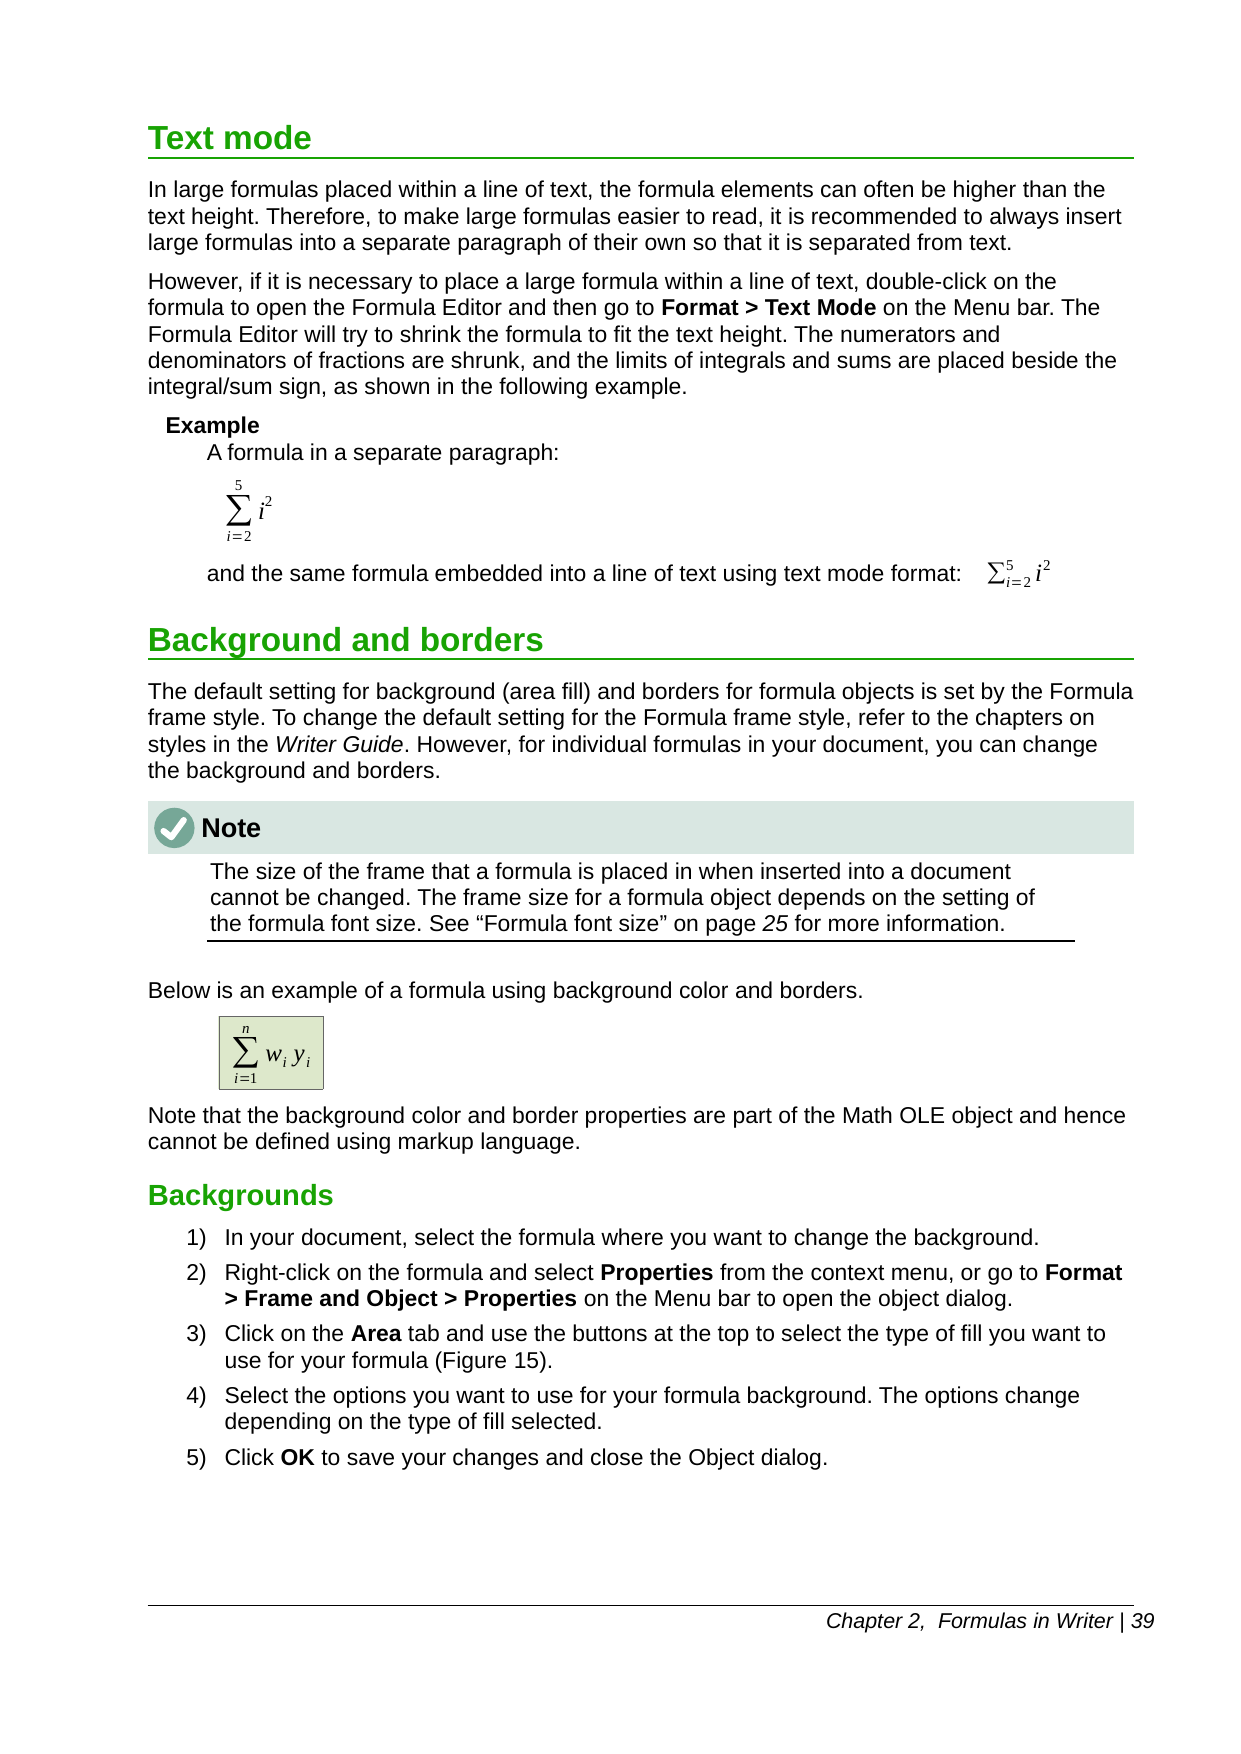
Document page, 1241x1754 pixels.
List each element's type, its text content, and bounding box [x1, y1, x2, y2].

list In your document, select the formula where you want to change the background. [207, 1223, 1134, 1250]
list Click on the Area tab and use the buttons at the top to select the type of fill you want to use for your formula (Figure 15). [207, 1320, 1134, 1373]
text In large formulas placed within a line of text, the formula elements can often be higher than the text height. Therefore, to make large formulas easier to read, it is recommended to always insert large formulas into a separate paragraph of their own so that it is separated from text. [148, 176, 1134, 255]
list Right-click on the formula and select Properties from the context menu, or go to Format > Frame and Object > Properties on the Menu bar to open the object dialog. [207, 1259, 1134, 1311]
text However, if it is necessary to place a large formula within a line of text, double-click on the formula to open the Formula Editor and then go to Format > Text Mode on the Menu bar. The Formula Editor will try to shrink the formula to fit the text height. The numerators and denominators of fractions are shrunk, and the limits of integrals and sums are placed beside the integral/sum sign, as shown in the following example. [148, 268, 1134, 400]
subtitle Backgrounds [148, 1178, 1134, 1212]
text and the same formula embedded into a line of text using text mode format: [207, 557, 1134, 590]
subtitle Note [148, 801, 1134, 854]
text Below is an example of a formula using background color and borders. [148, 977, 1134, 1003]
text The size of the frame that a formula is placed in when inserted into a document cannot be changed. The frame size for a formula object depends on the setting of the formula font size. See “Formula font size” on page 25 for more information. [207, 854, 1075, 940]
text A formula in a separate paragraph: [207, 438, 1134, 465]
text Note that the background color and border properties are part of the Math OLE object and hence cannot be defined using markup language. [148, 1102, 1134, 1154]
list Click OK to save your changes and close the Object dialog. [207, 1443, 1134, 1470]
text The default setting for background (area fill) and borders for formula objects is set by the Formula frame style. To change the default setting for the Formula frame style, refer to the chapters on styles in the Writer Guide. However, for individual formulas in your document, you can change the background and borders. [148, 678, 1134, 783]
list Select the options you want to use for your formula background. The options change depending on the type of fill selected. [207, 1382, 1134, 1434]
text Example [165, 412, 1134, 438]
subtitle Text mode [148, 118, 1134, 157]
subtitle Background and borders [148, 620, 1134, 658]
